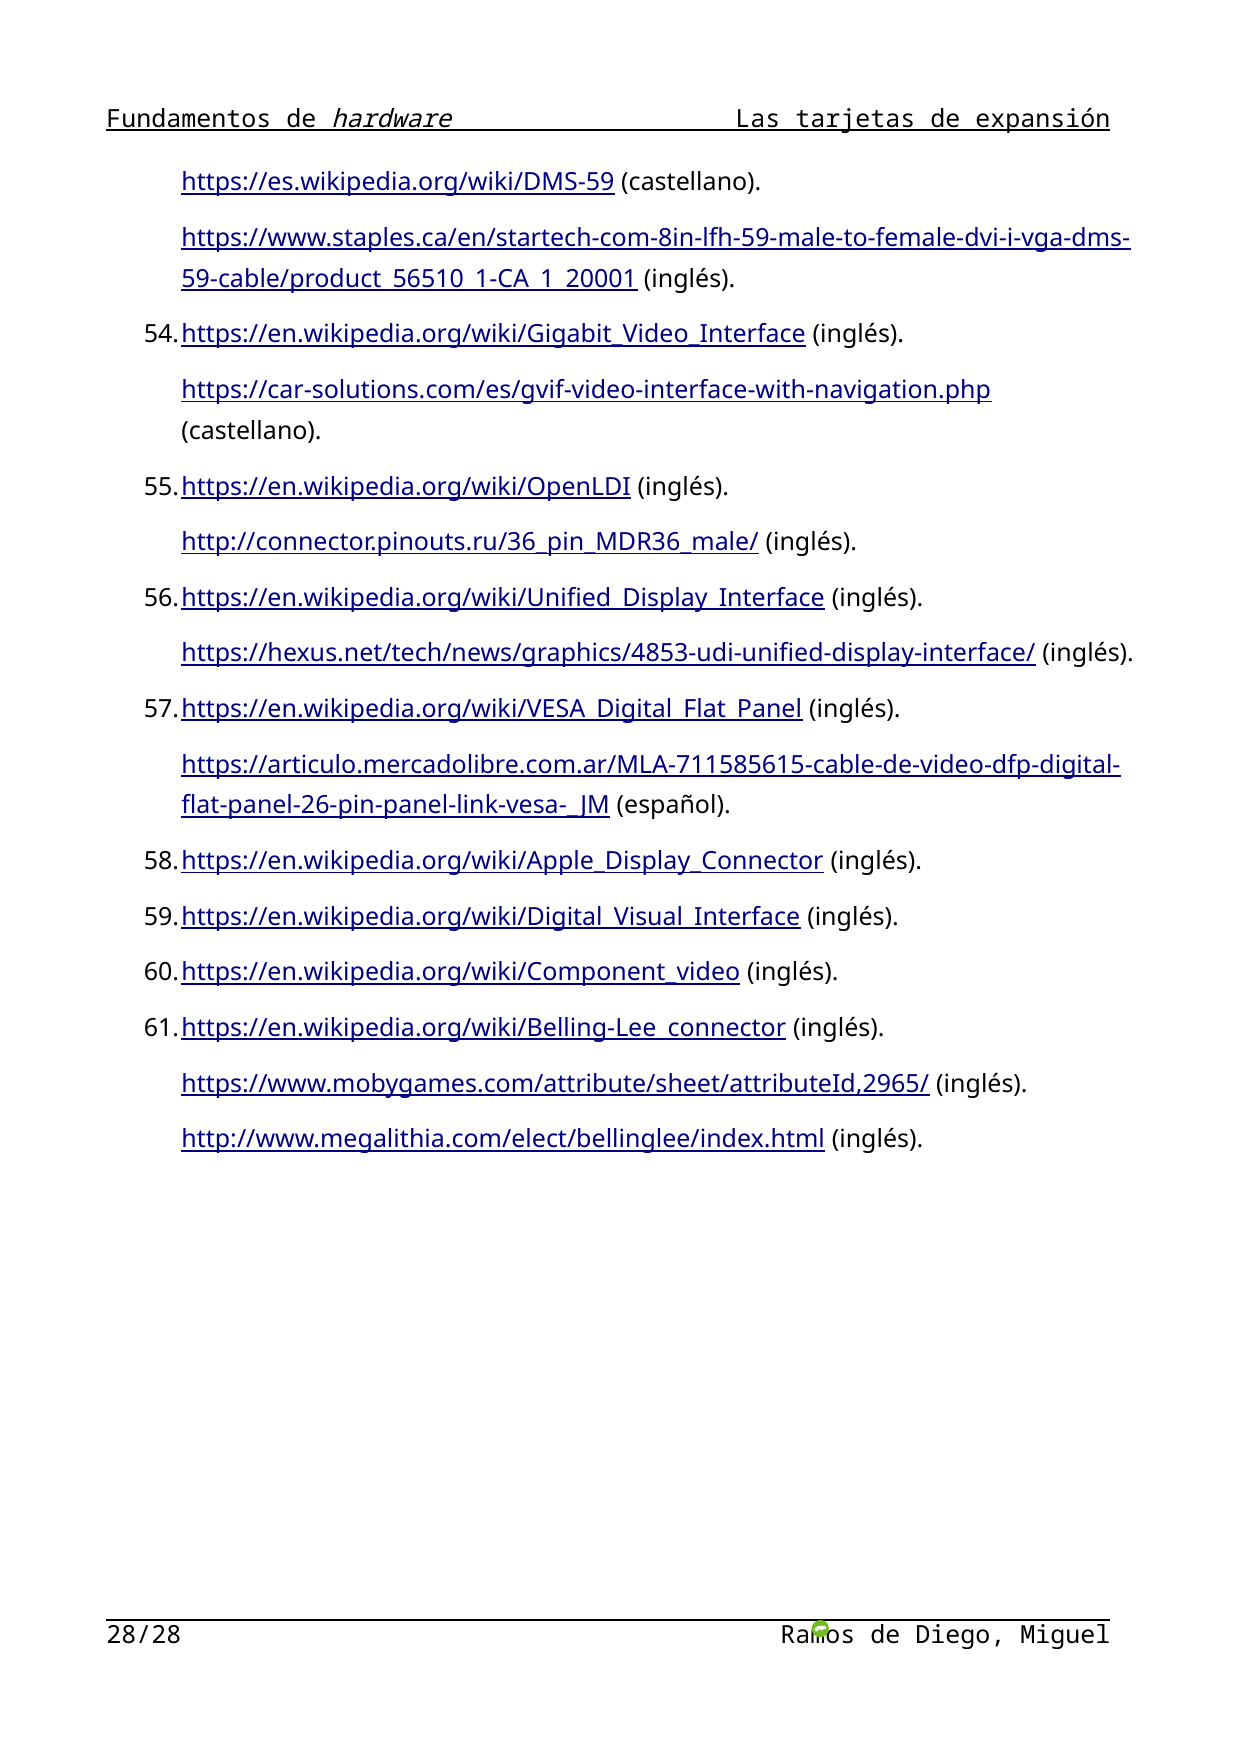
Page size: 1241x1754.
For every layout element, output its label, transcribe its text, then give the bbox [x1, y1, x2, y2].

list https://en.wikipedia.org/wiki/OpenLDI (inglés). [144, 468, 1134, 502]
list https://en.wikipedia.org/wiki/Unified_Display_Interface (inglés). [144, 579, 1134, 613]
list https://www.mobygames.com/attribute/sheet/attributeId,2965/ (inglés). [144, 1065, 1134, 1099]
list https://hexus.net/tech/news/graphics/4853-udi-unified-display-interface/ (inglés). [144, 635, 1134, 669]
list https://articulo.mercadolibre.com.ar/MLA-711585615-cable-de-video-dfp-digital-flat-panel-26-pin-panel-link-vesa-_JM (español). [144, 746, 1134, 821]
list https://en.wikipedia.org/wiki/Apple_Display_Connector (inglés). [144, 843, 1134, 877]
list https://en.wikipedia.org/wiki/Gigabit_Video_Interface (inglés). [144, 316, 1134, 350]
list https://en.wikipedia.org/wiki/Belling-Lee_connector (inglés). [144, 1009, 1134, 1044]
list https://www.staples.ca/en/startech-com-8in-lfh-59-male-to-female-dvi-i-vga-dms-59-cable/product_56510_1-CA_1_20001 (inglés). [144, 219, 1134, 294]
list https://en.wikipedia.org/wiki/VESA_Digital_Flat_Panel (inglés). [144, 691, 1134, 725]
list http://connector.pinouts.ru/36_pin_MDR36_male/ (inglés). [144, 524, 1134, 558]
list https://en.wikipedia.org/wiki/Component_video (inglés). [144, 954, 1134, 988]
list https://car-solutions.com/es/gvif-video-interface-with-navigation.php (castellano). [144, 372, 1134, 447]
list https://en.wikipedia.org/wiki/Digital_Visual_Interface (inglés). [144, 898, 1134, 932]
list https://es.wikipedia.org/wiki/DMS-59 (castellano). [144, 164, 1134, 198]
list http://www.megalithia.com/elect/bellinglee/index.html (inglés). [144, 1121, 1134, 1155]
